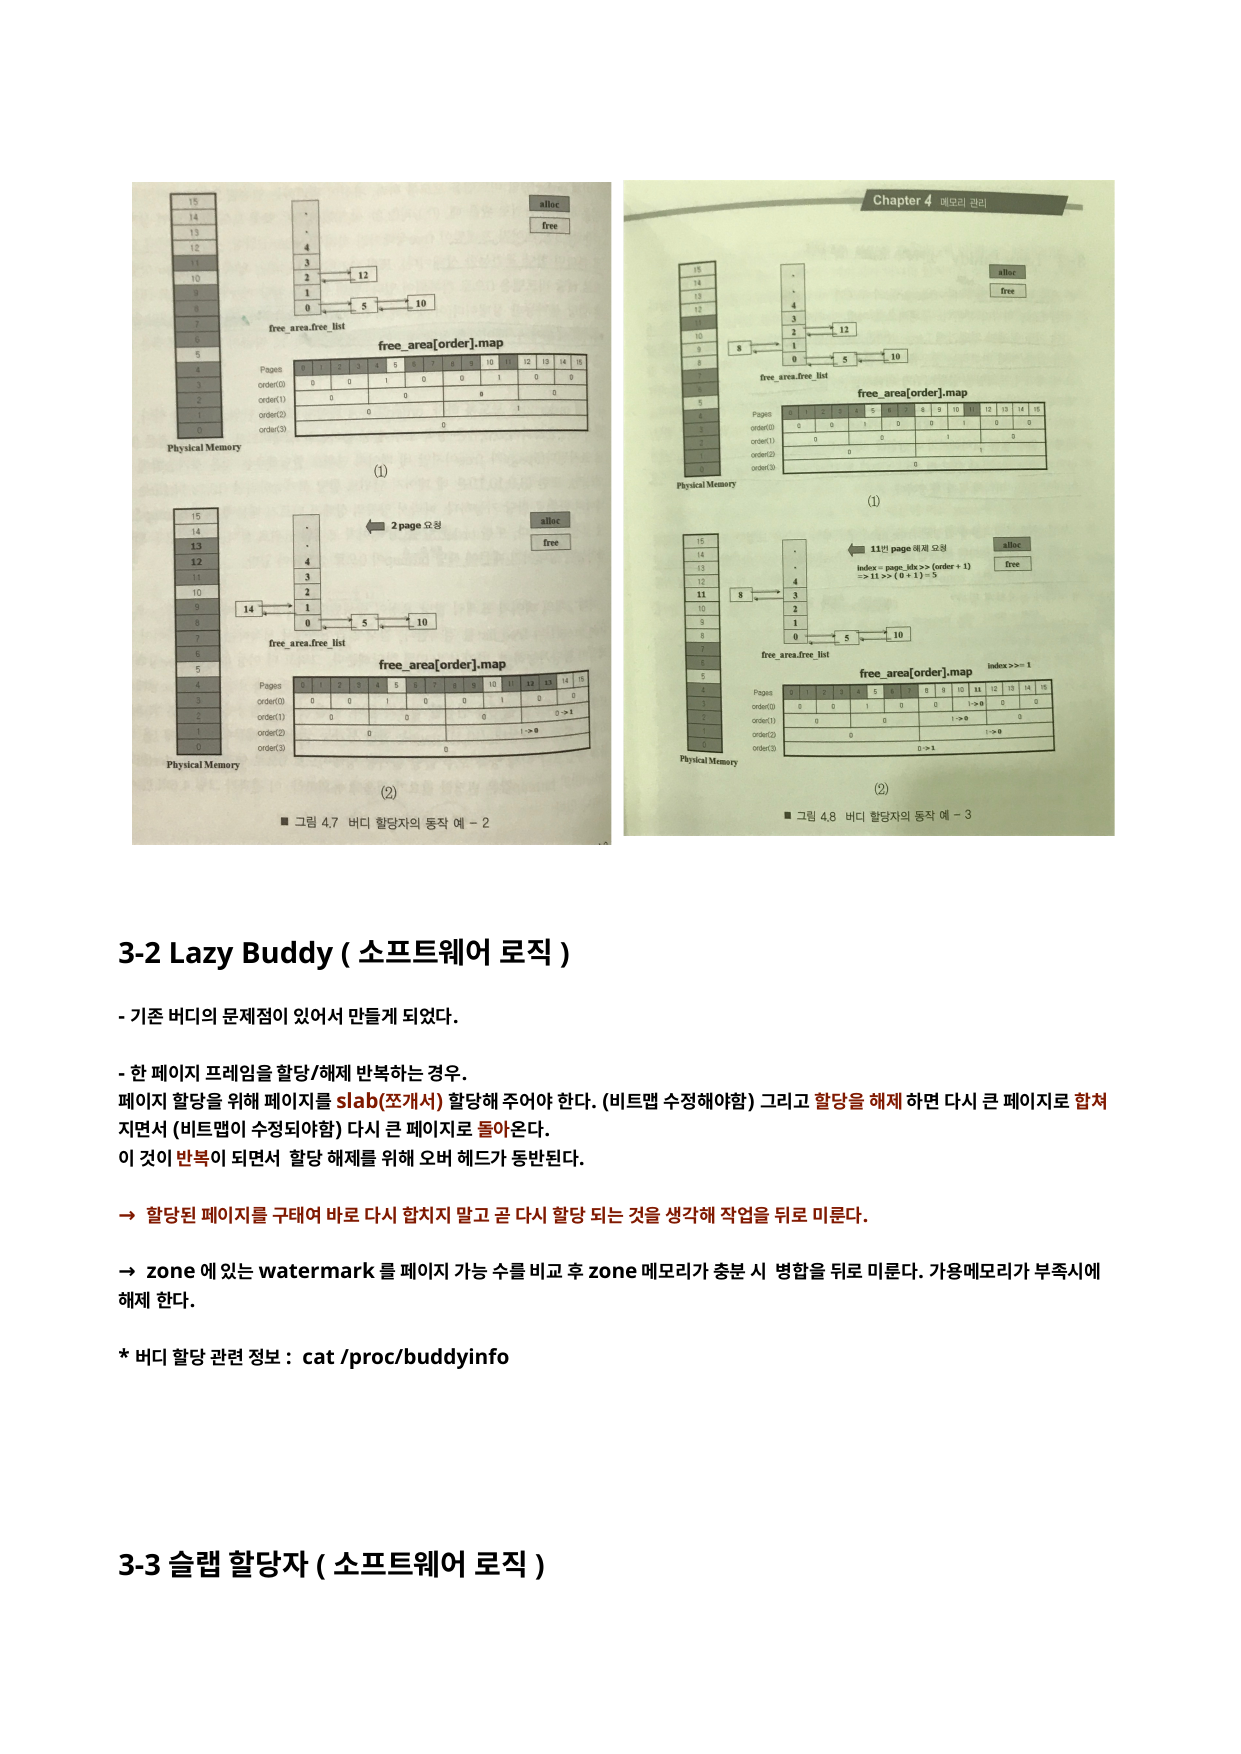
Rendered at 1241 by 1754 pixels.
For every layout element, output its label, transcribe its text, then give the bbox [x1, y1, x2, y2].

text 3-2 Lazy Buddy ( 소프트웨어 로직 ) [118, 930, 1122, 972]
text - 기존 버디의 문제점이 있어서 만들게 되었다. [118, 1001, 1122, 1029]
text * 버디 할당 관련 정보 : cat /proc/buddyinfo [118, 1342, 1122, 1370]
picture [132, 182, 612, 845]
text 3-3 슬랩 할당자 ( 소프트웨어 로직 ) [118, 1541, 1122, 1583]
text 페이지 할당을 위해 페이지를 slab(쪼개서) 할당해 주어야 한다. (비트맵 수정해야함) 그리고 할당을 해제 하면 다시 큰 페이지로 합쳐 지면서 (비트맵이 수정되야함) 다시 큰 페이지로 돌아온다. [118, 1086, 1122, 1143]
picture [623, 180, 1115, 836]
text - 한 페이지 프레임을 할당/해제 반복하는 경우. [118, 1058, 1122, 1086]
text → zone에 있는 watermark를 페이지 가능 수를 비교 후 zone메모리가 충분 시 병합을 뒤로 미룬다. 가용메모리가 부족시에 해제 한다. [118, 1257, 1122, 1313]
text 이 것이 반복이 되면서 할당 해제를 위해 오버 헤드가 동반된다. [118, 1143, 1122, 1171]
text → 할당된 페이지를 구태여 바로 다시 합치지 말고 곧 다시 할당 되는 것을 생각해 작업을 뒤로 미룬다. [118, 1200, 1122, 1228]
